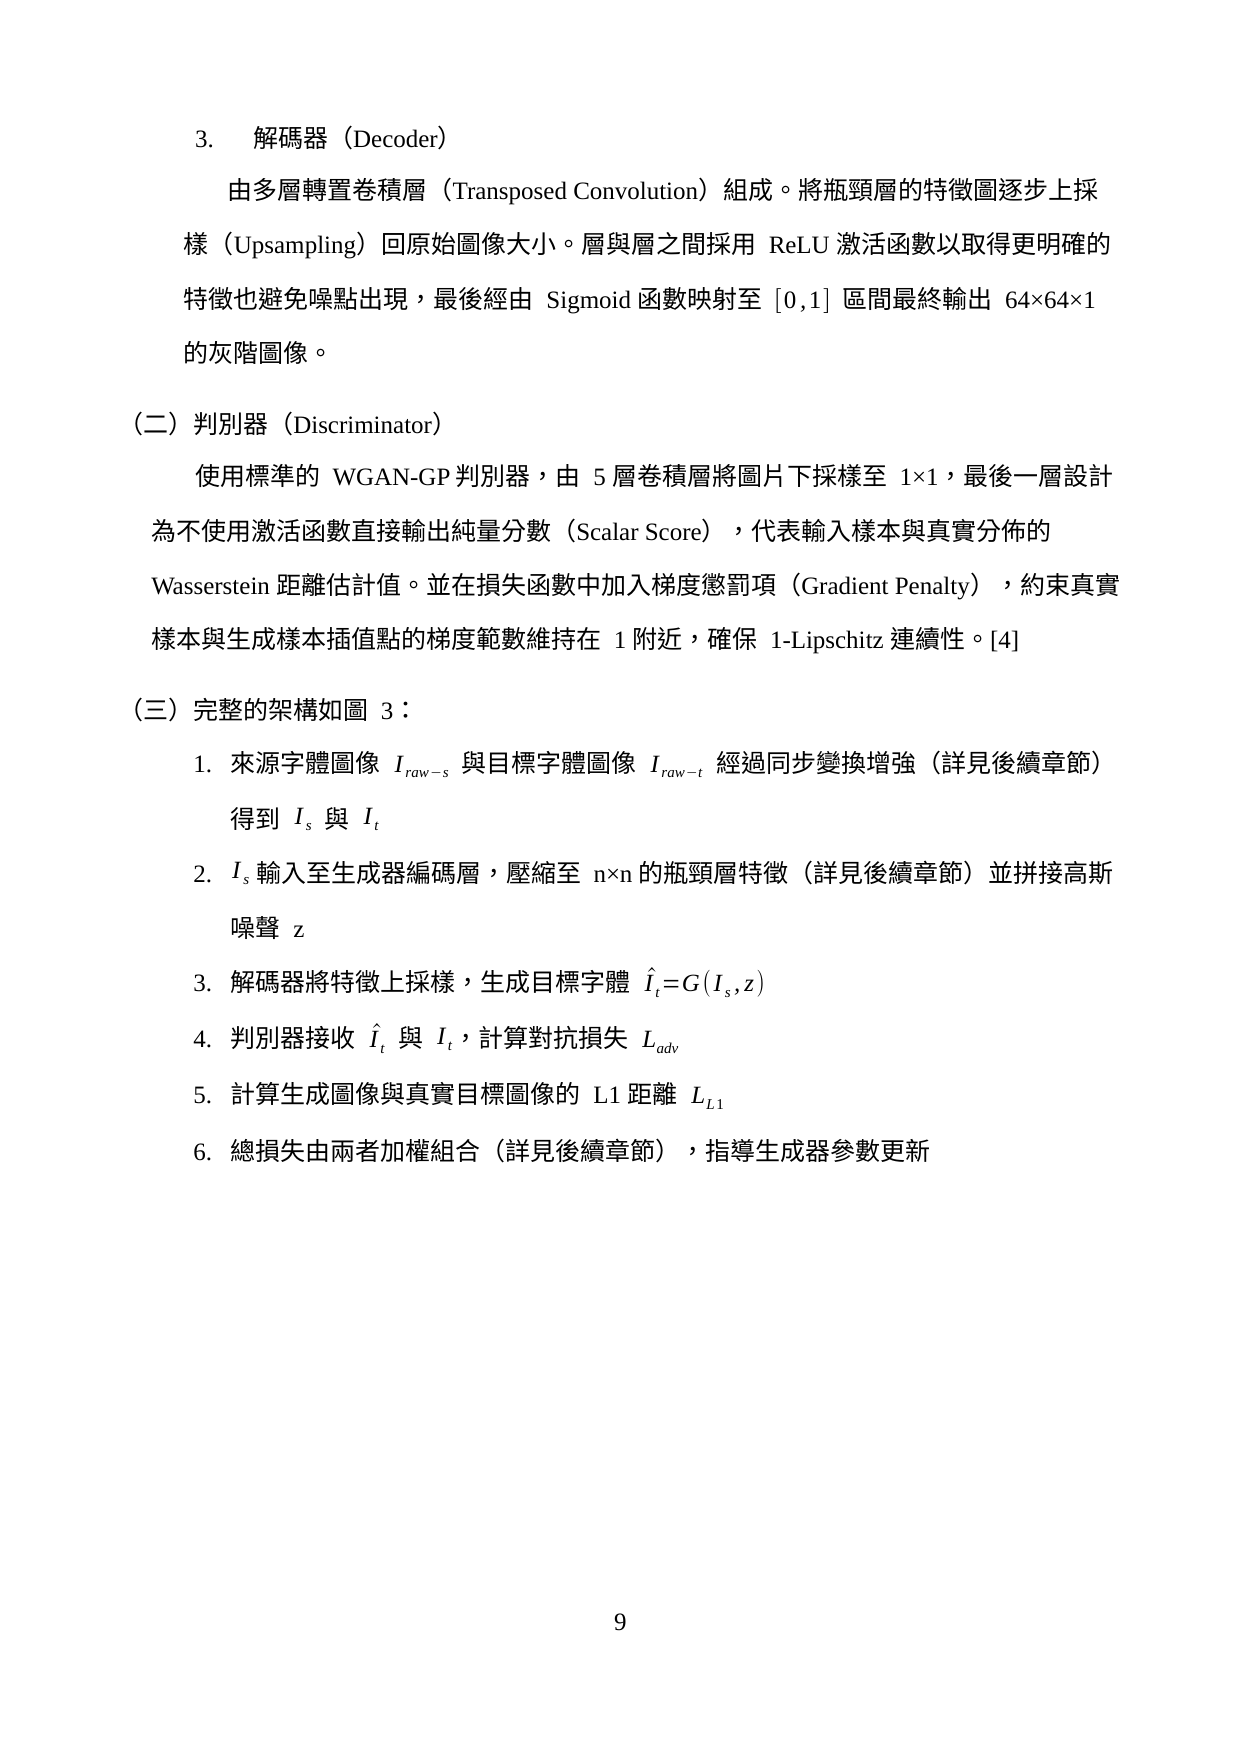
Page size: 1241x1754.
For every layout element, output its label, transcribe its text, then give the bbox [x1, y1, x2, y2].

list 輸入至生成器編碼層，壓縮至 n×n 的瓶頸層特徵（詳見後續章節）並拼接高斯噪聲 z [193, 854, 1122, 944]
subtitle 完整的架構如圖 3： [118, 691, 1122, 727]
subtitle 判別器（Discriminator） [118, 404, 1122, 441]
text 使用標準的 WGAN-GP 判別器，由 5 層卷積層將圖片下採樣至 1×1，最後一層設計為不使用激活函數直接輸出純量分數（Scalar Score），代表輸入樣本與真實分佈的 Wasserstein 距離估計值。並在損失函數中加入梯度懲罰項（Gradient Penalty），約束真實樣本與生成樣本插值點的梯度範數維持在 1 附近，確保 1-Lipschitz 連續性。[4] [151, 457, 1122, 656]
list 總損失由兩者加權組合（詳見後續章節），指導生成器參數更新 [193, 1131, 1122, 1167]
list 判別器接收 ​ 與 ，計算對抗損失 [193, 1019, 1122, 1057]
subtitle 解碼器（Decoder） [165, 118, 1122, 154]
text 由多層轉置卷積層（Transposed Convolution）組成。將瓶頸層的特徵圖逐步上採樣（Upsampling）回原始圖像大小。層與層之間採用 ReLU 激活函數以取得更明確的特徵也避免噪點出現，最後經由 Sigmoid 函數映射至 區間最終輸出 64×64×1 的灰階圖像。 [184, 171, 1122, 370]
list 計算生成圖像與真實目標圖像的 L1 距離 [193, 1075, 1122, 1113]
list 解碼器將特徵上採樣，生成目標字體 [193, 962, 1122, 1001]
list 來源字體圖像 與目標字體圖像 經過同步變換增強（詳見後續章節）得到 與 [193, 743, 1122, 836]
